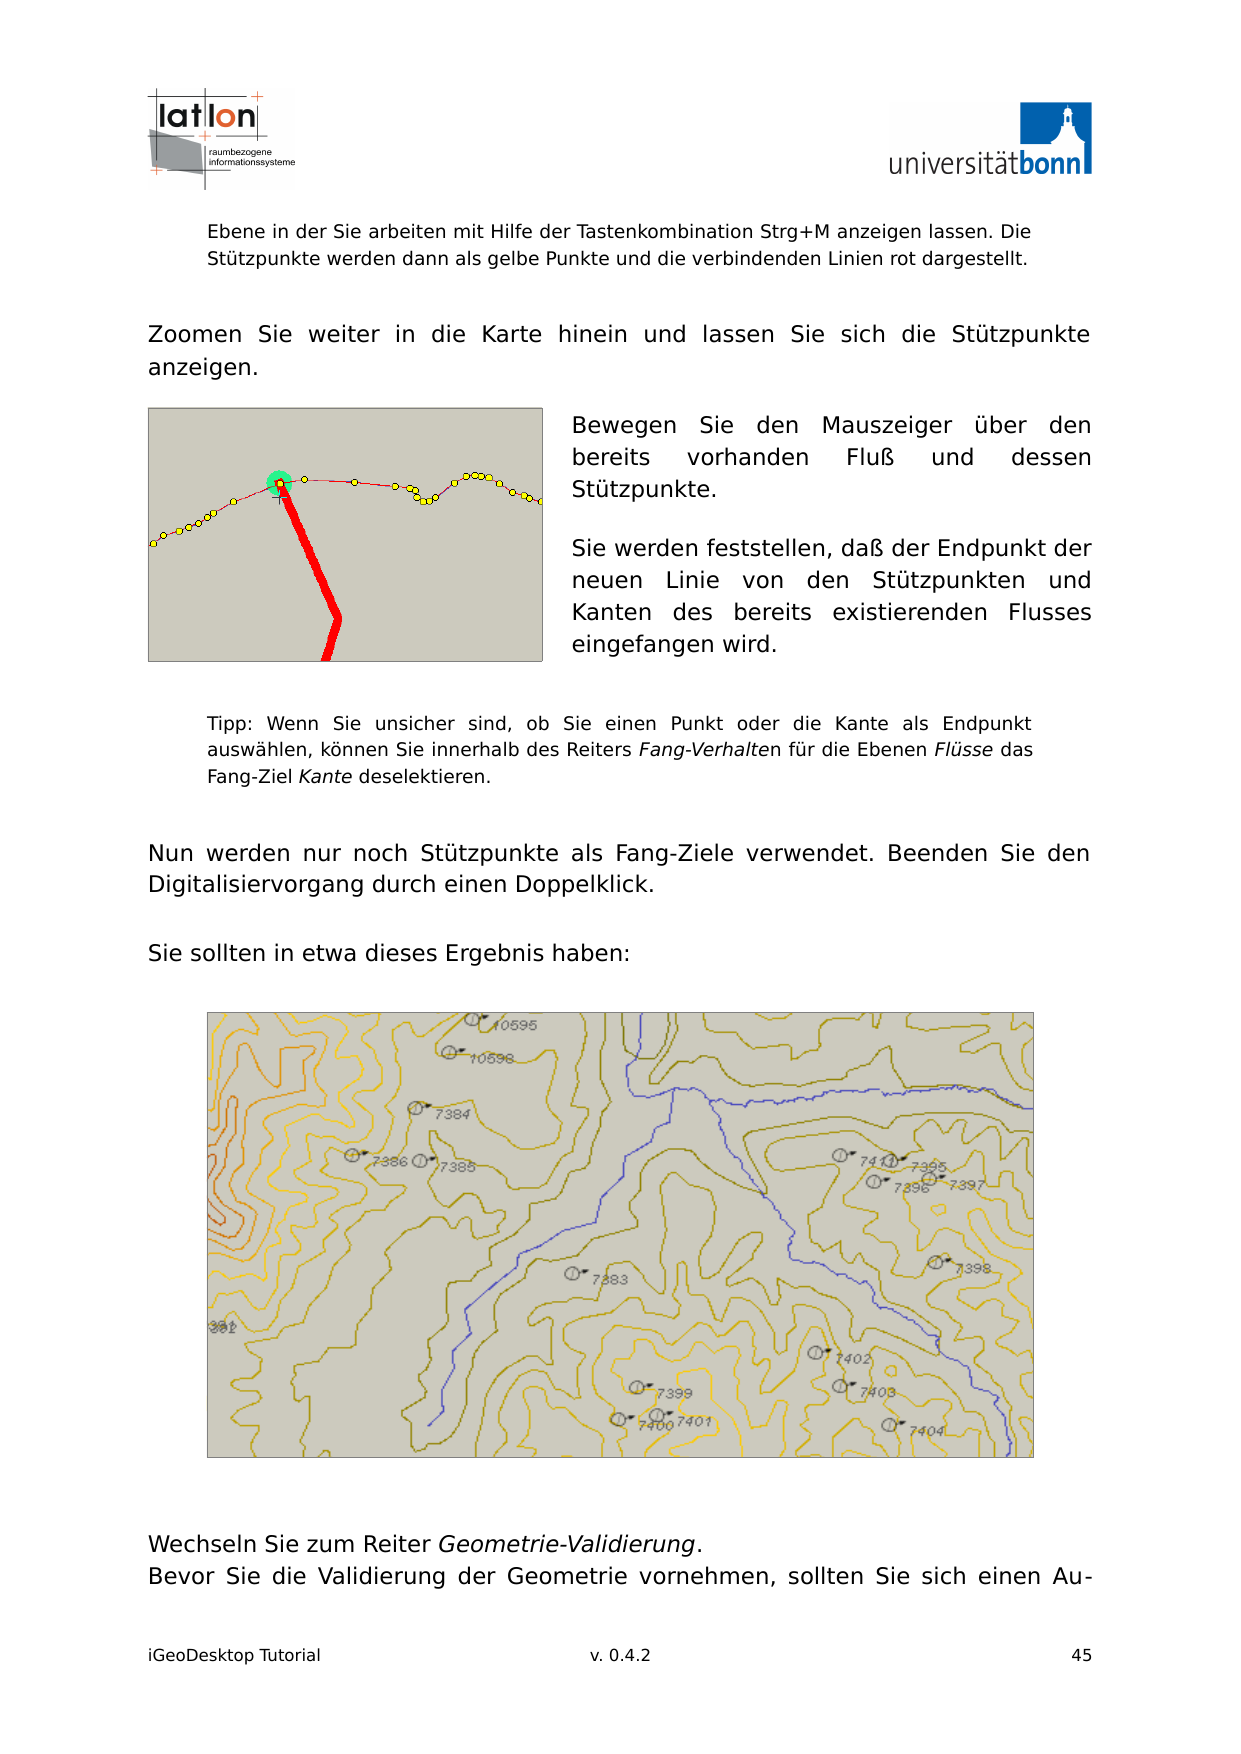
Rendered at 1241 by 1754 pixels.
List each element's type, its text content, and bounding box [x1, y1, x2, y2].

picture [208, 1013, 1033, 1457]
text Wechseln Sie zum Reiter Geometrie-Validierung. Bevor Sie die Validierung der Geometrie vornehmen, sollten Sie sich einen Au­ [148, 1531, 1092, 1590]
picture [149, 409, 542, 661]
text Nun werden nur noch Stützpunkte als Fang-Ziele verwendet. Beenden Sie den Digitalisiervorgang durch einen Doppelklick. [148, 840, 1092, 898]
text Sie sollten in etwa dieses Ergebnis haben: [148, 940, 1092, 967]
text Zoomen Sie weiter in die Karte hinein und lassen Sie sich die Stützpunkte anzeigen. Bewegen Sie den Mauszeiger über den bereits vorhanden Fluß und dessen Stützpunkte. Sie werden feststellen, daß der Endpunkt der neuen Linie von den Stützpunkten und Kanten des bereits existierenden Flusses eingefangen wird. [148, 322, 1092, 689]
text Tipp: Wenn Sie unsicher sind, ob Sie einen Punkt oder die Kante als Endpunkt auswählen, können Sie innerhalb des Reiters Fang-Verhalten für die Ebenen Flüsse das Fang-Ziel Kante deselektieren. [207, 713, 1033, 787]
picture [889, 102, 1093, 174]
picture [147, 88, 295, 190]
text Ebene in der Sie arbeiten mit Hilfe der Tastenkombination Strg+M anzeigen lassen. Die Stützpunkte werden dann als gelbe Punkte und die verbindenden Linien rot dargestellt. [207, 221, 1033, 269]
